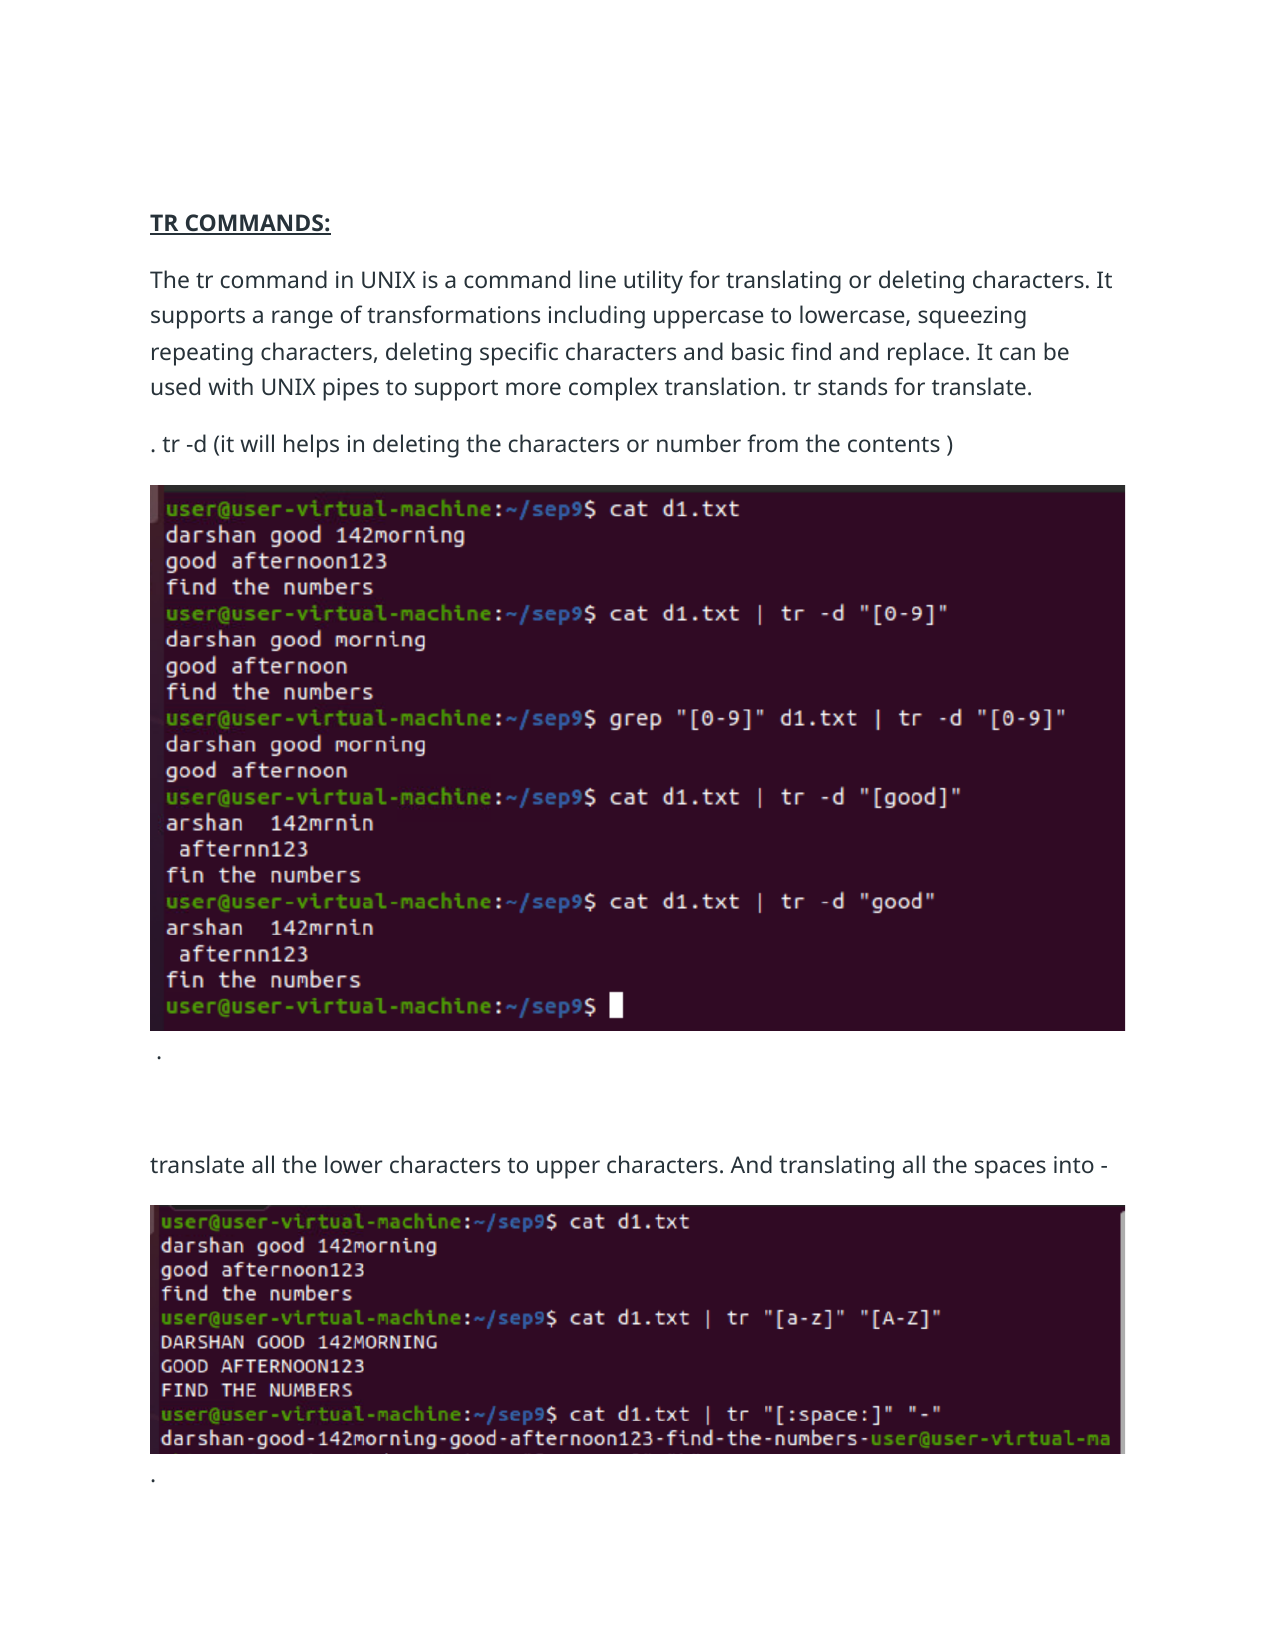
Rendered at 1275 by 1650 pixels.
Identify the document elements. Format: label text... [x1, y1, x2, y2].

text . tr -d (it will helps in deleting the characters or number from the contents ) [150, 428, 1125, 459]
text TR COMMANDS: [150, 207, 1125, 238]
text . [150, 1454, 1125, 1490]
text . [150, 1031, 1125, 1066]
text The tr command in UNIX is a command line utility for translating or deleting characters. It supports a range of transformations including uppercase to lowercase, squeezing repeating characters, deleting specific characters and basic find and replace. It can be used with UNIX pipes to support more complex translation. tr stands for translate. [150, 263, 1125, 403]
text translate all the lower characters to upper characters. And translating all the spaces into - [150, 1149, 1125, 1180]
picture [150, 485, 1125, 1031]
picture [150, 1205, 1125, 1454]
